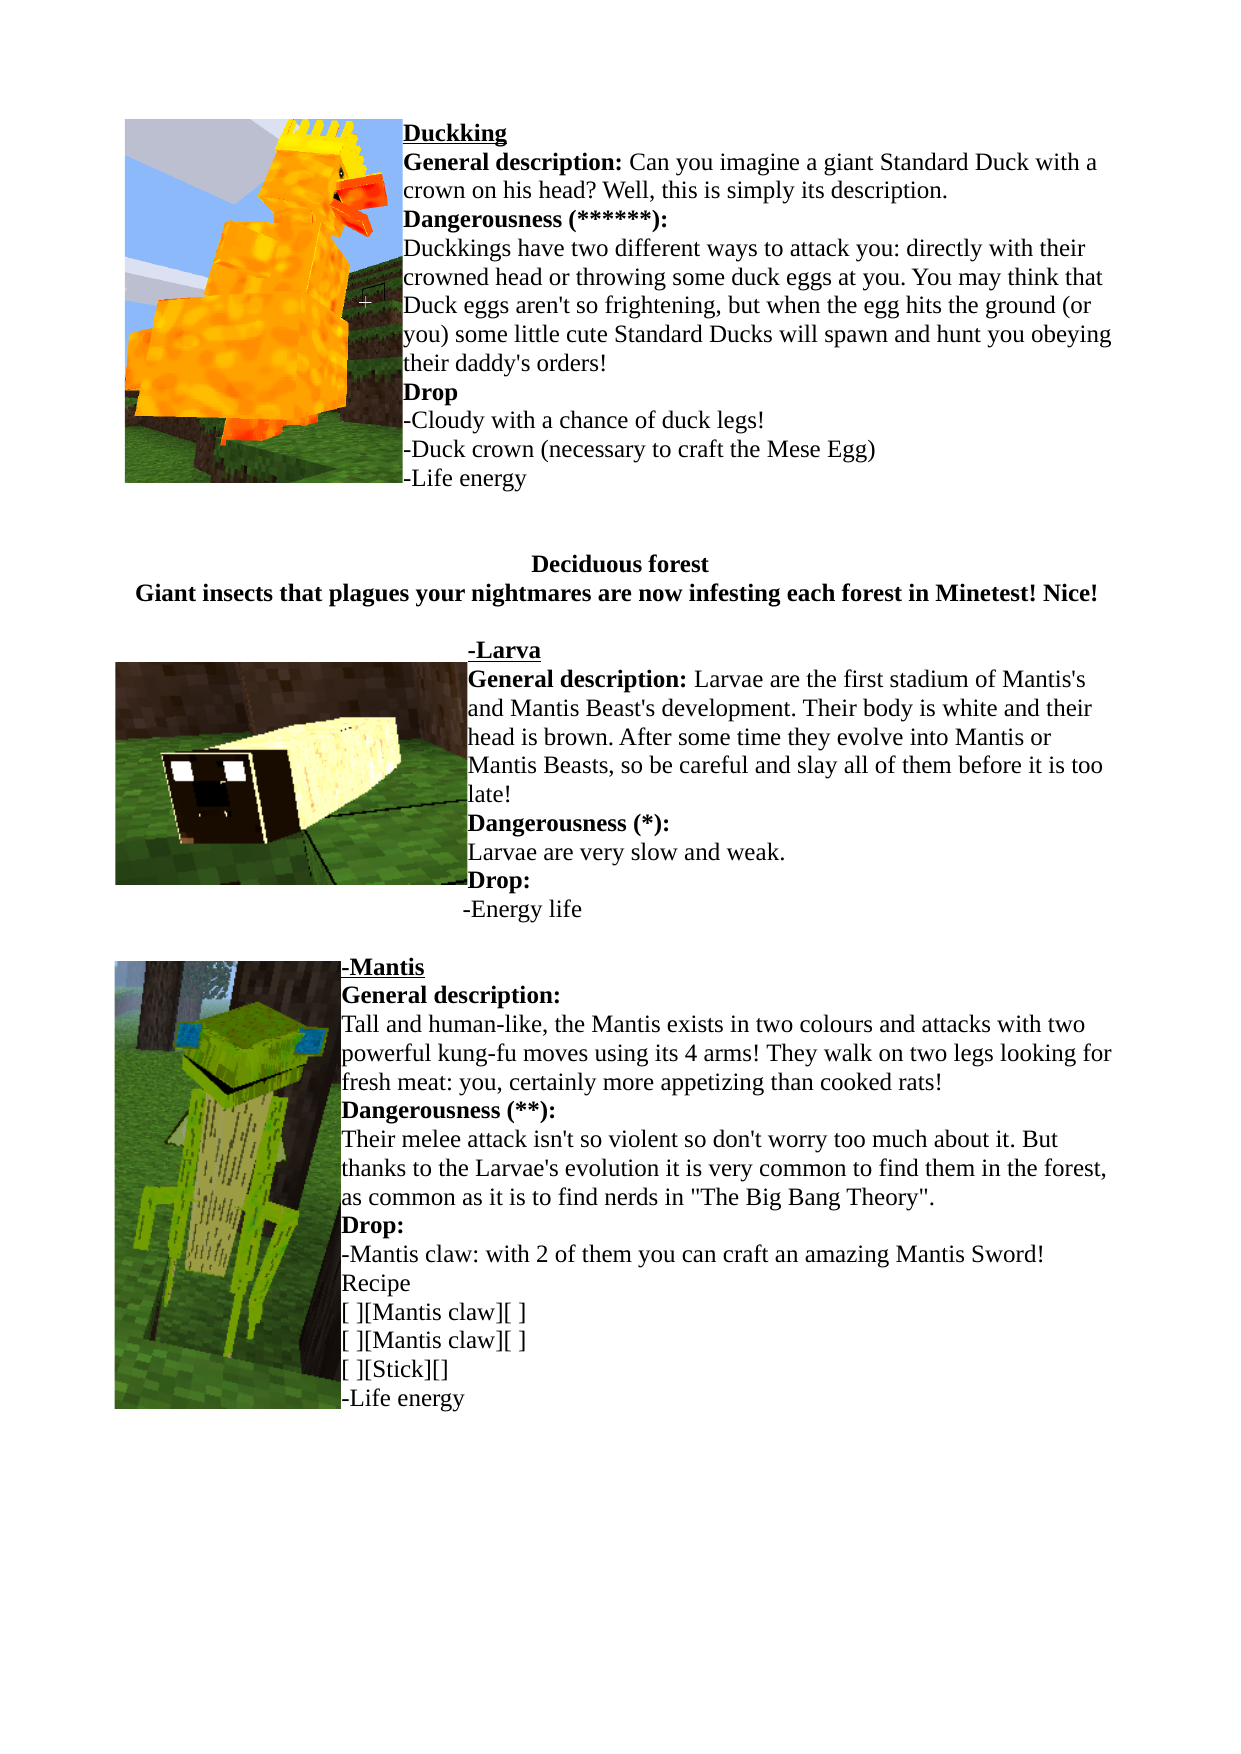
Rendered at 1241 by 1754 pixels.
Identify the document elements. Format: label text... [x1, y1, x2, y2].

picture [114, 961, 341, 1409]
text General description: [341, 981, 1122, 1009]
text Larvae are very slow and weak. [468, 837, 1122, 866]
text Dangerousness (**): [341, 1096, 1122, 1124]
text Drop [403, 377, 1122, 406]
text Giant insects that plagues your nightmares are now infesting each forest in Minetest! Nice! [118, 578, 1122, 607]
text -Energy life [118, 894, 1122, 923]
text Tall and human-like, the Mantis exists in two colours and attacks with two powerful kung-fu moves using its 4 arms! They walk on two legs looking for fresh meat: you, certainly more appetizing than cooked rats! [341, 1009, 1122, 1096]
text Dangerousness (******): [403, 204, 1122, 233]
text -Cloudy with a chance of duck legs! [403, 406, 1122, 434]
picture [115, 662, 468, 885]
text [ ][Mantis claw][ ] [341, 1326, 1122, 1354]
text General description: Can you imagine a giant Standard Duck with a crown on his head? Well, this is simply its description. [403, 147, 1122, 204]
text late! [468, 779, 1122, 808]
text -Life energy [118, 1383, 1122, 1412]
text [ ][Mantis claw][ ] [341, 1297, 1122, 1326]
picture [124, 119, 403, 483]
text -Mantis [118, 952, 1122, 981]
text Deciduous forest [118, 549, 1122, 578]
text Duckkings have two different ways to attack you: directly with their crowned head or throwing some duck eggs at you. You may think that Duck eggs aren't so frightening, but when the egg hits the ground (or you) some little cute Standard Ducks will spawn and hunt you obeying their daddy's orders! [403, 233, 1122, 377]
text -Life energy [118, 463, 1122, 492]
text Drop: [118, 866, 1122, 894]
text [118, 377, 124, 406]
text Drop: [341, 1211, 1122, 1239]
text Recipe [341, 1268, 1122, 1297]
text Duckking [118, 118, 1122, 147]
text [ ][Stick][] [341, 1354, 1122, 1383]
text Their melee attack isn't so violent so don't worry too much about it. But thanks to the Larvae's evolution it is very common to find them in the forest, as common as it is to find nerds in "The Big Bang Theory". [341, 1124, 1122, 1211]
text Dangerousness (*): [468, 808, 1122, 837]
text -Larva [118, 636, 1122, 664]
text -Mantis claw: with 2 of them you can craft an amazing Mantis Sword! [341, 1239, 1122, 1268]
text General description: Larvae are the first stadium of Mantis's and Mantis Beast's development. Their body is white and their head is brown. After some time they evolve into Mantis or Mantis Beasts, so be careful and slay all of them before it is too [468, 664, 1122, 779]
text -Duck crown (necessary to craft the Mese Egg) [403, 434, 1122, 463]
